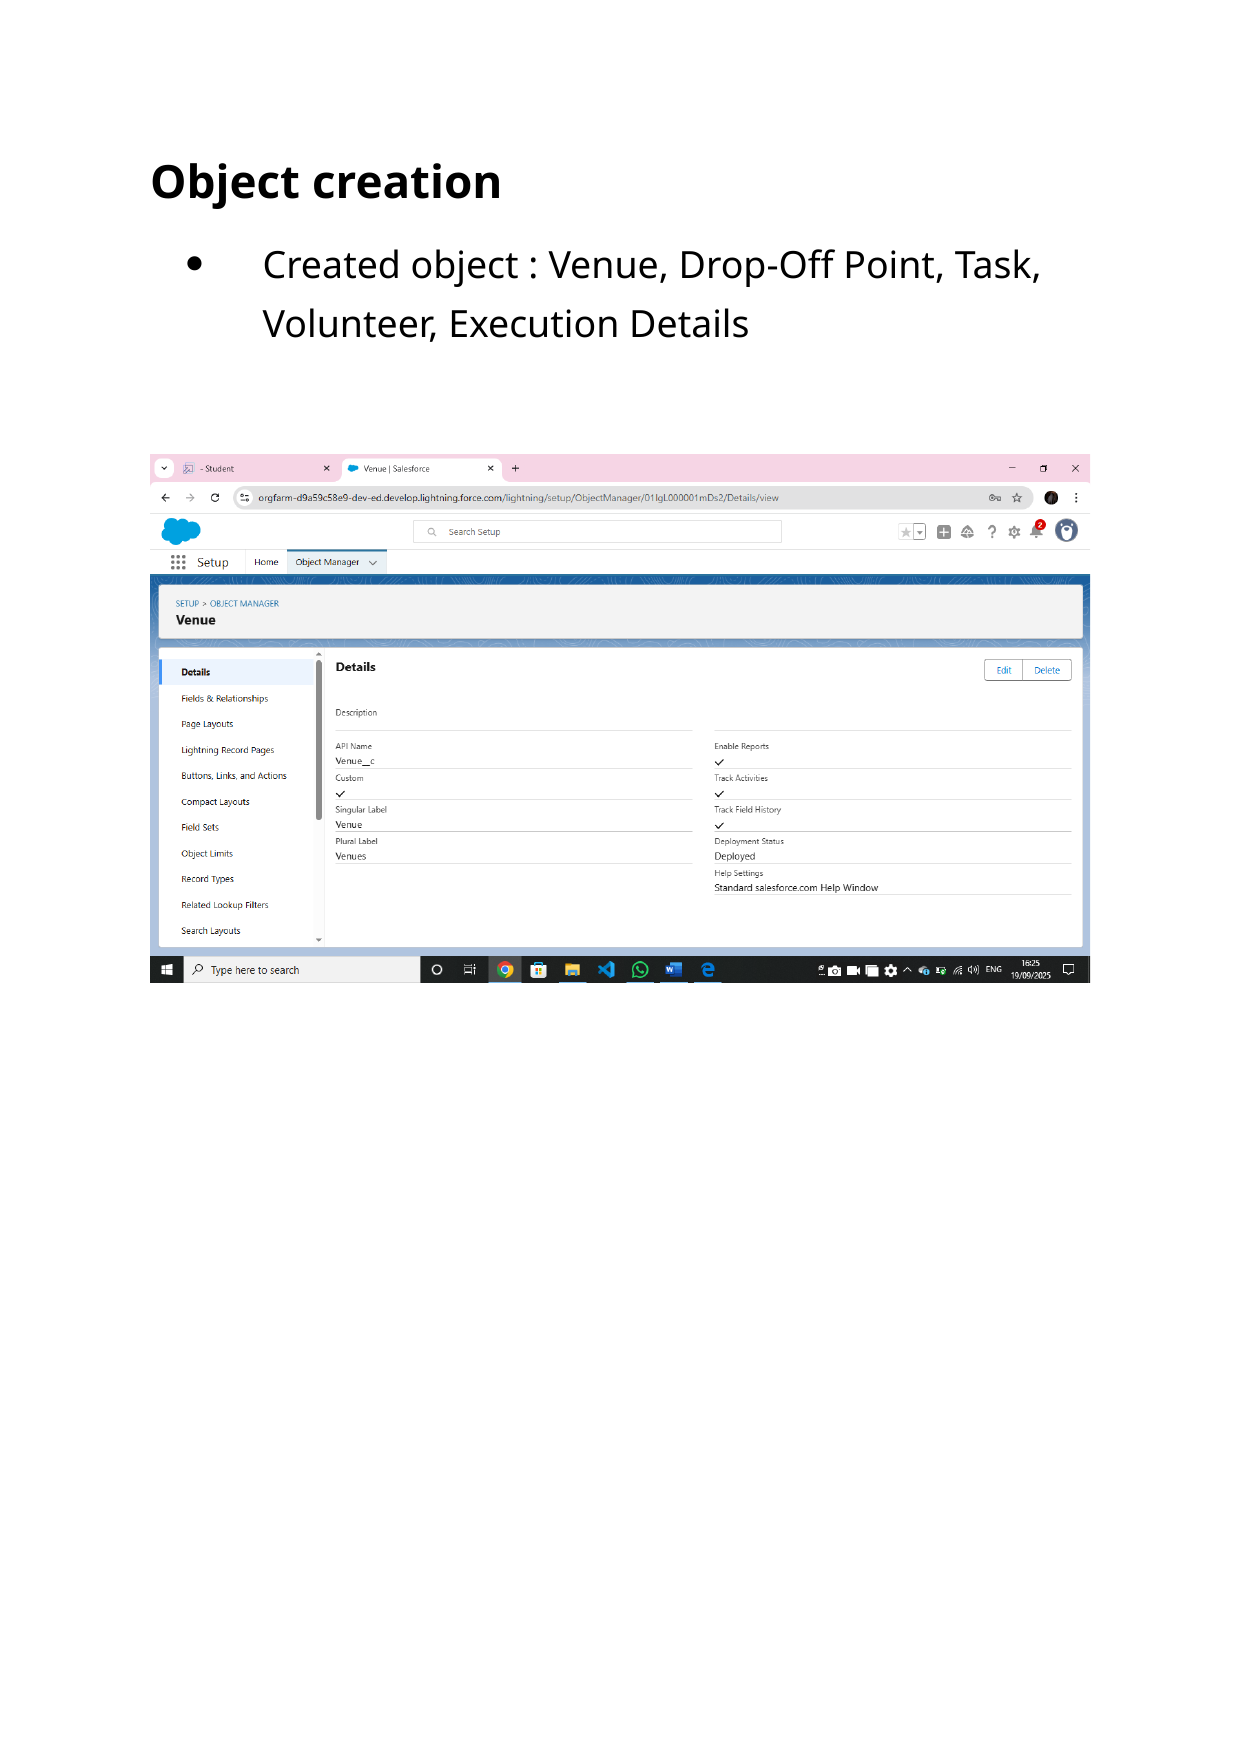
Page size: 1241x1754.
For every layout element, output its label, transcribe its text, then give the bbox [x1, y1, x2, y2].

list Created object : Venue, Drop-Off Point, Task, Volunteer, Execution Details [187, 238, 1090, 348]
text Object creation [150, 150, 1090, 212]
